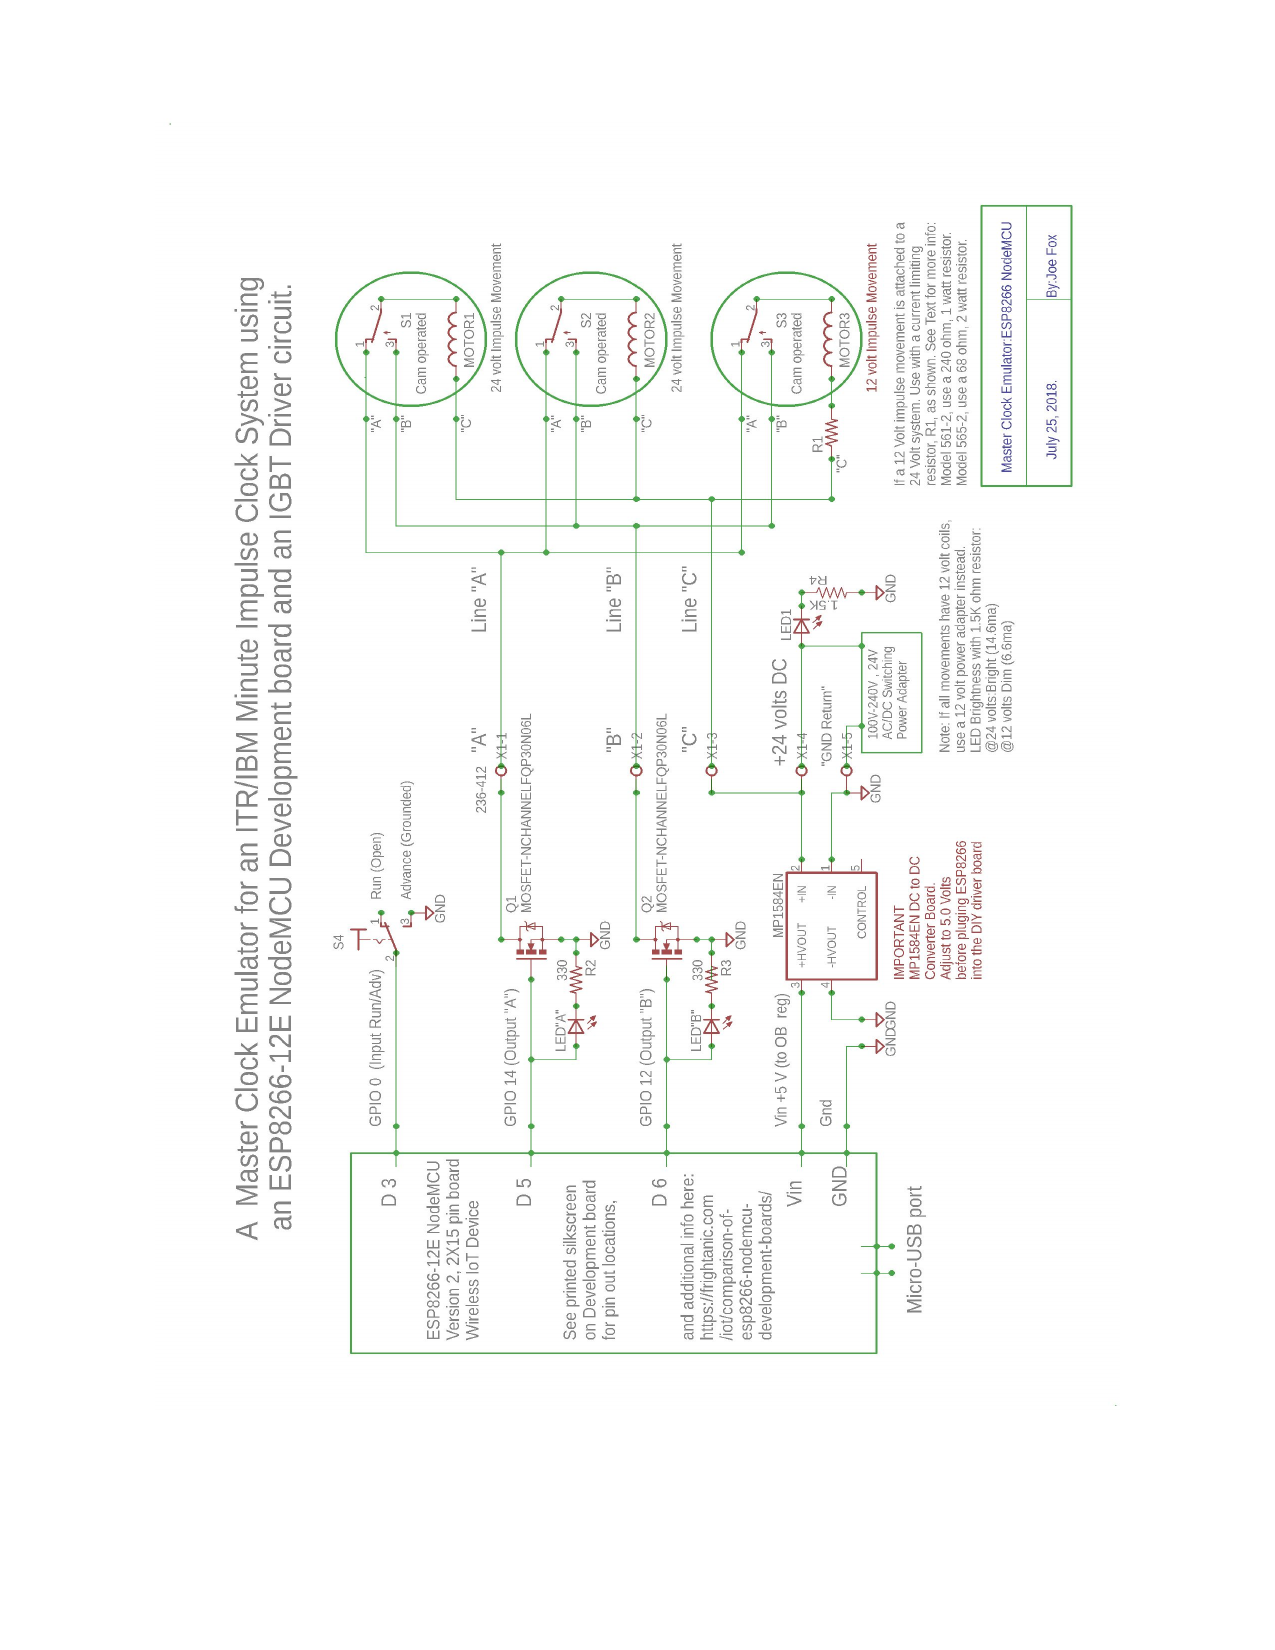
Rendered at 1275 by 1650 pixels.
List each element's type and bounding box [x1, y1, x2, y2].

picture [155, 118, 1120, 1410]
